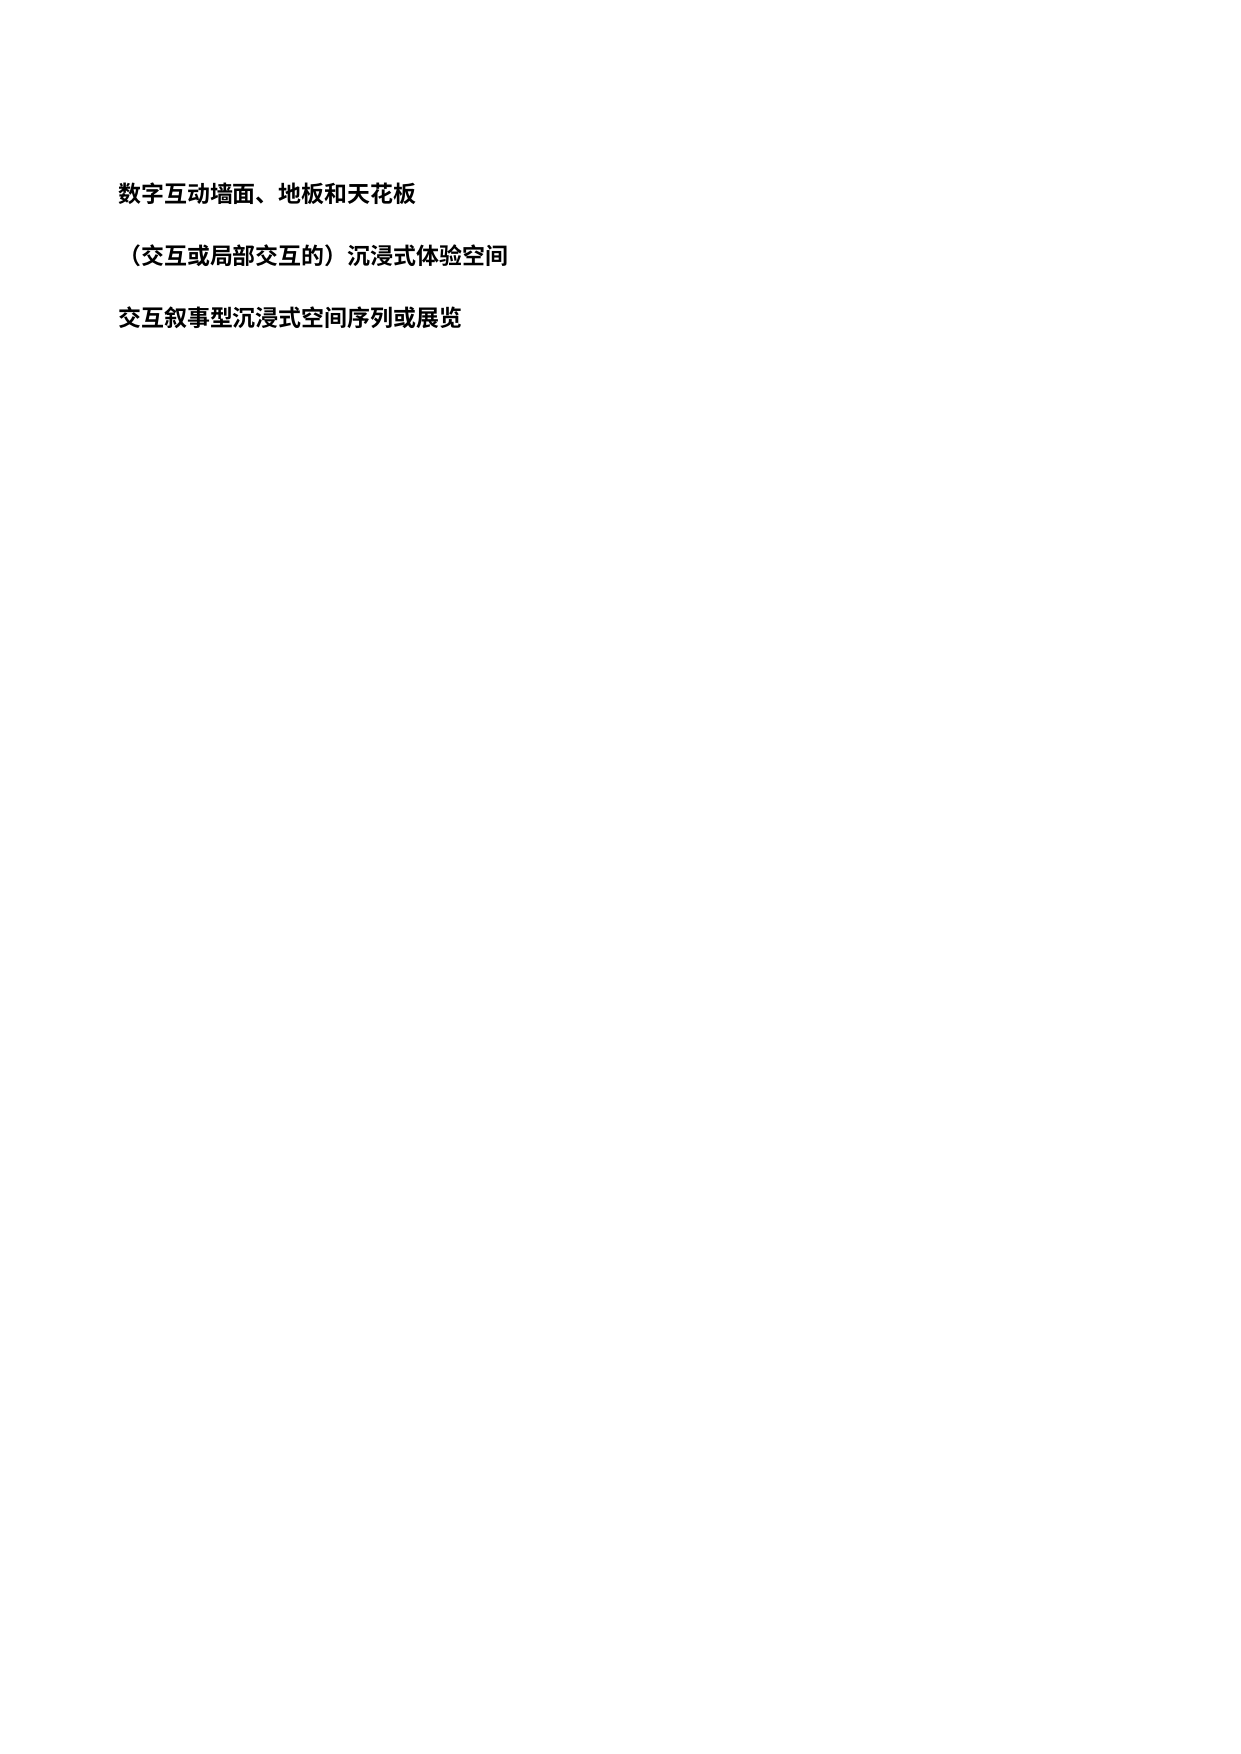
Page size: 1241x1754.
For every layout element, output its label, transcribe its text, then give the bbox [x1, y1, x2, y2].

text 数字互动墙面、地板和天花板 [118, 176, 1122, 209]
text （交互或局部交互的）沉浸式体验空间 [118, 238, 1122, 271]
text 交互叙事型沉浸式空间序列或展览 [118, 299, 1122, 333]
